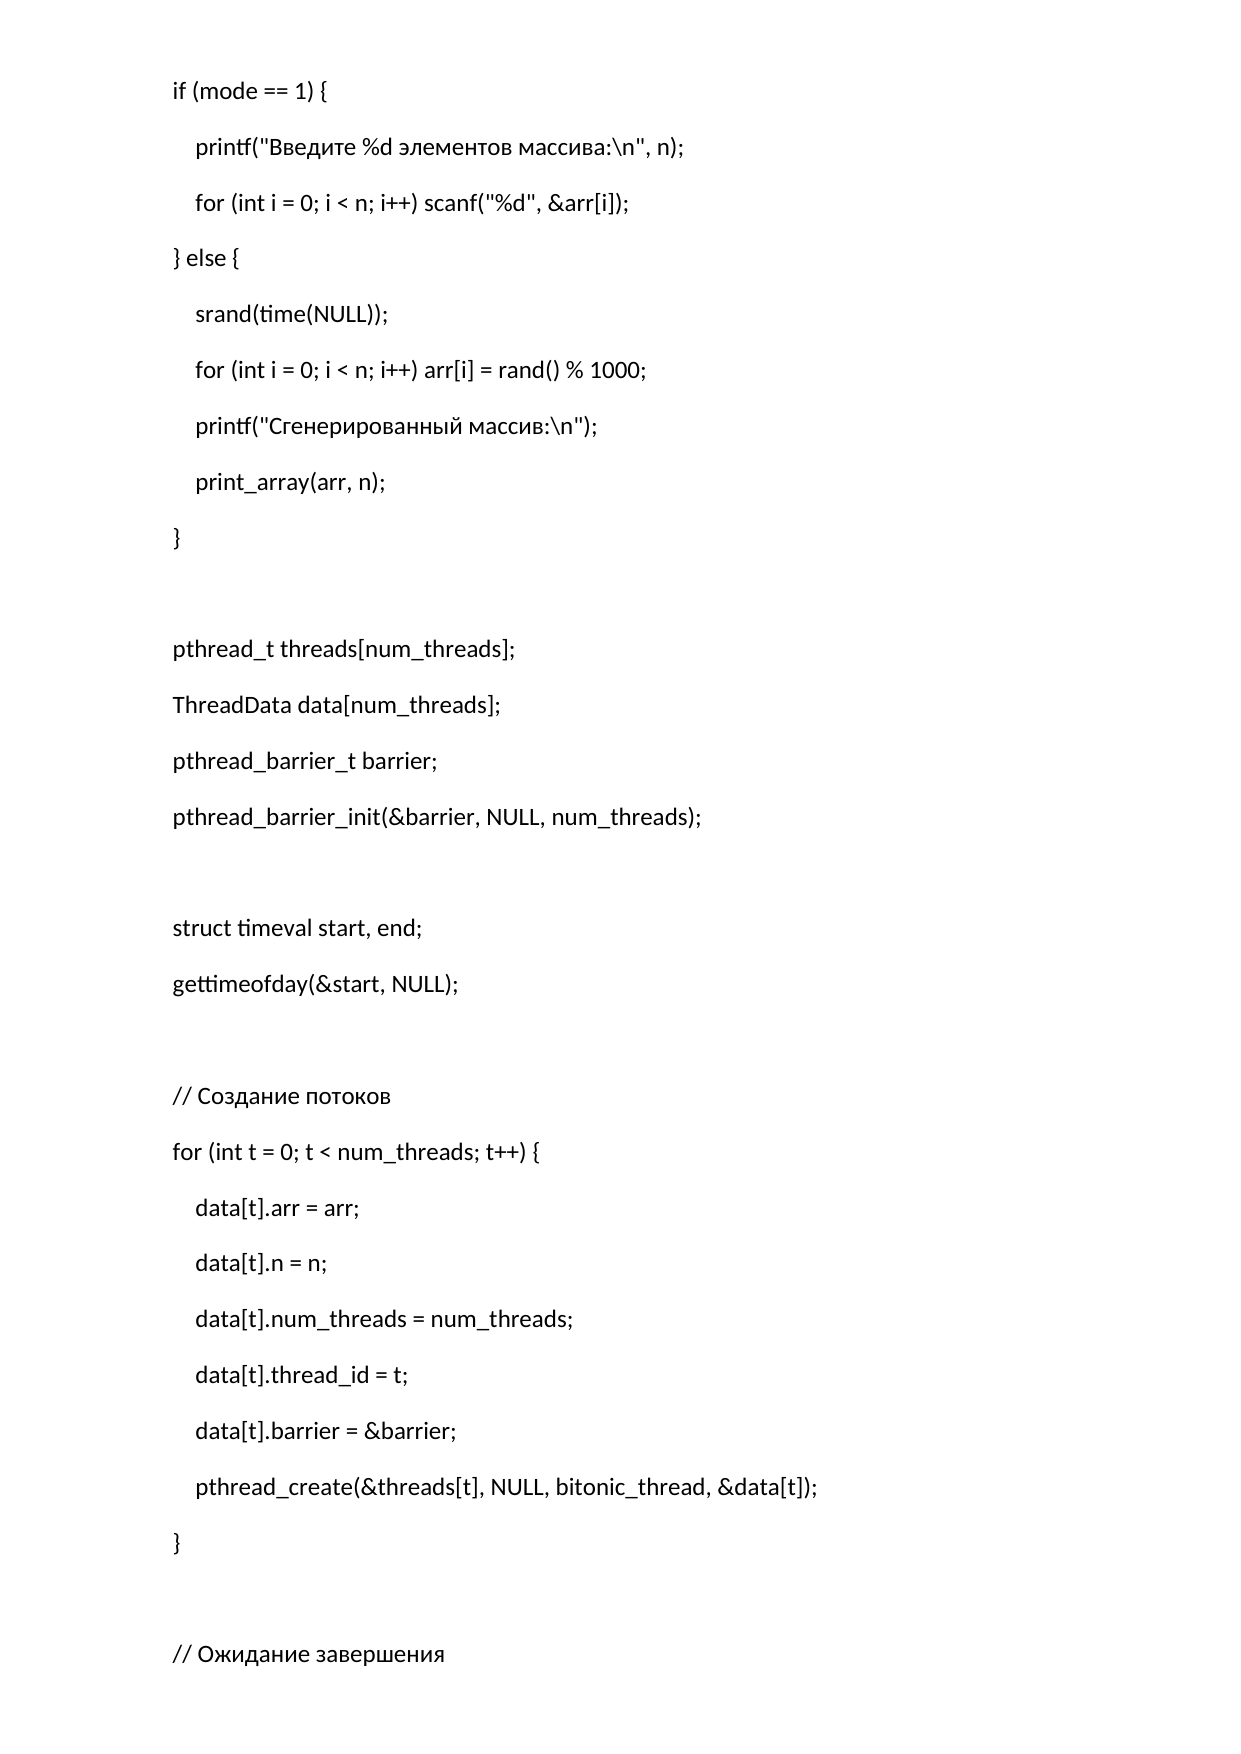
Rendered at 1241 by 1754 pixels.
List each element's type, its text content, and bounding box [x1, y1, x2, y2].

text printf("Введите %d элементов массива:\n", n); [150, 131, 1147, 161]
text data[t].thread_id = t; [150, 1359, 1147, 1390]
text for (int i = 0; i < n; i++) arr[i] = rand() % 1000; [150, 354, 1147, 385]
text for (int i = 0; i < n; i++) scanf("%d", &arr[i]); [150, 187, 1147, 217]
text data[t].arr = arr; [150, 1192, 1147, 1222]
text pthread_barrier_init(&barrier, NULL, num_threads); [150, 801, 1147, 831]
text } [150, 522, 1147, 552]
text for (int t = 0; t < num_threads; t++) { [150, 1136, 1147, 1166]
text } [150, 1527, 1147, 1557]
text struct timeval start, end; [150, 912, 1147, 943]
text data[t].barrier = &barrier; [150, 1415, 1147, 1446]
text data[t].num_threads = num_threads; [150, 1303, 1147, 1334]
text print_array(arr, n); [150, 466, 1147, 496]
text gettimeofday(&start, NULL); [150, 968, 1147, 999]
text // Ожидание завершения [150, 1638, 1147, 1669]
text // Создание потоков [150, 1080, 1147, 1111]
text if (mode == 1) { [150, 75, 1147, 106]
text pthread_t threads[num_threads]; [150, 633, 1147, 664]
text ThreadData data[num_threads]; [150, 689, 1147, 720]
text pthread_barrier_t barrier; [150, 745, 1147, 776]
text data[t].n = n; [150, 1247, 1147, 1278]
text srand(time(NULL)); [150, 298, 1147, 329]
text pthread_create(&threads[t], NULL, bitonic_thread, &data[t]); [150, 1471, 1147, 1501]
text } else { [150, 242, 1147, 273]
text printf("Сгенерированный массив:\n"); [150, 410, 1147, 441]
